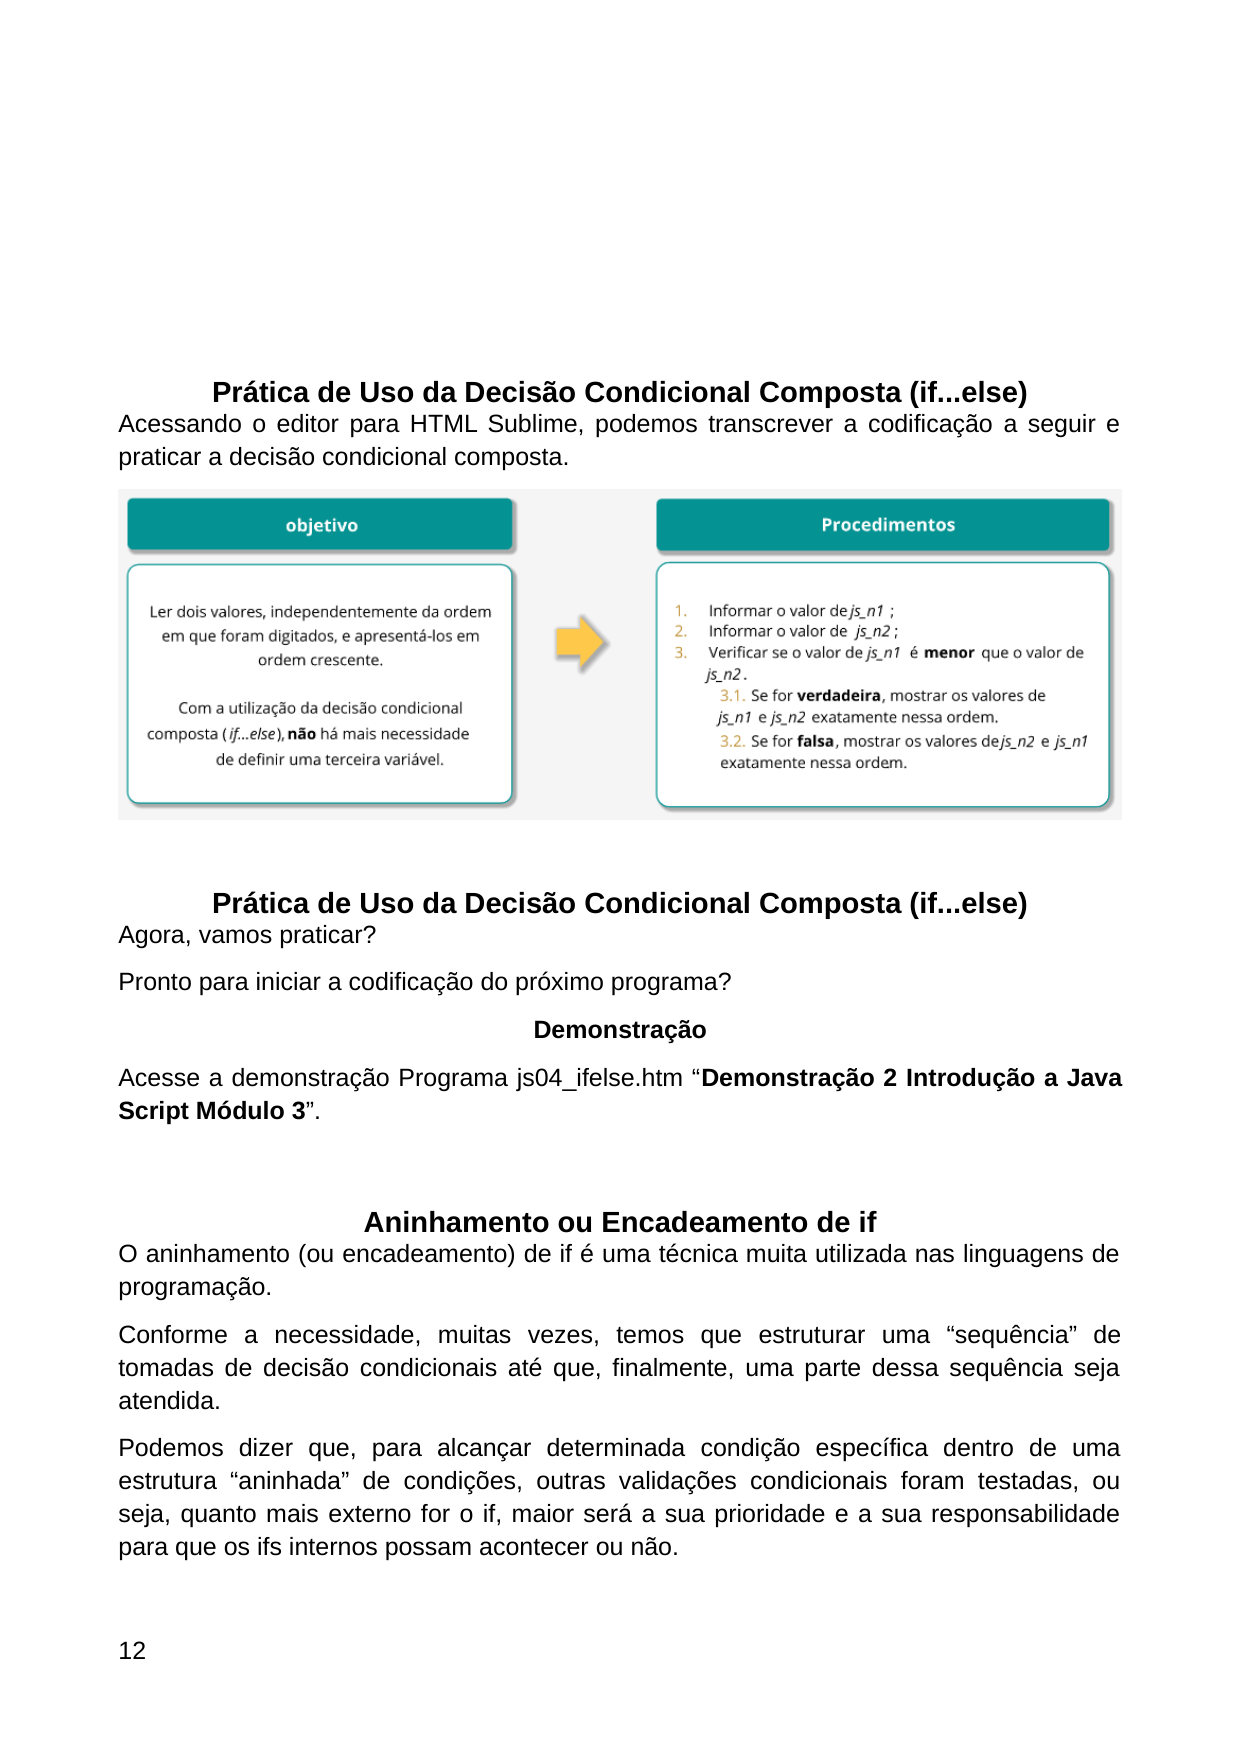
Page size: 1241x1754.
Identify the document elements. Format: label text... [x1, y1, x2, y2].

subtitle Prática de Uso da Decisão Condicional Composta (if...else) [118, 375, 1122, 409]
text Acessando o editor para HTML Sublime, podemos transcrever a codificação a seguir e praticar a decisão condicional composta. [118, 409, 1122, 471]
text Agora, vamos praticar? [118, 920, 1122, 948]
text Pronto para iniciar a codificação do próximo programa? [118, 967, 1122, 996]
subtitle Prática de Uso da Decisão Condicional Composta (if...else) [118, 886, 1122, 920]
text Podemos dizer que, para alcançar determinada condição específica dentro de uma estrutura “aninhada” de condições, outras validações condicionais foram testadas, ou seja, quanto mais externo for o if, maior será a sua prioridade e a sua responsabilidade para que os ifs internos possam acontecer ou não. [118, 1433, 1122, 1561]
text O aninhamento (ou encadeamento) de if é uma técnica muita utilizada nas linguagens de programação. [118, 1239, 1122, 1301]
text Conforme a necessidade, muitas vezes, temos que estruturar uma “sequência” de tomadas de decisão condicionais até que, finalmente, uma parte dessa sequência seja atendida. [118, 1319, 1122, 1414]
text Demonstração [118, 1015, 1122, 1044]
text Acesse a demonstração Programa js04_ifelse.htm “Demonstração 2 Introdução a Java Script Módulo 3”. [118, 1063, 1122, 1124]
subtitle Aninhamento ou Encadeamento de if [118, 1205, 1122, 1239]
